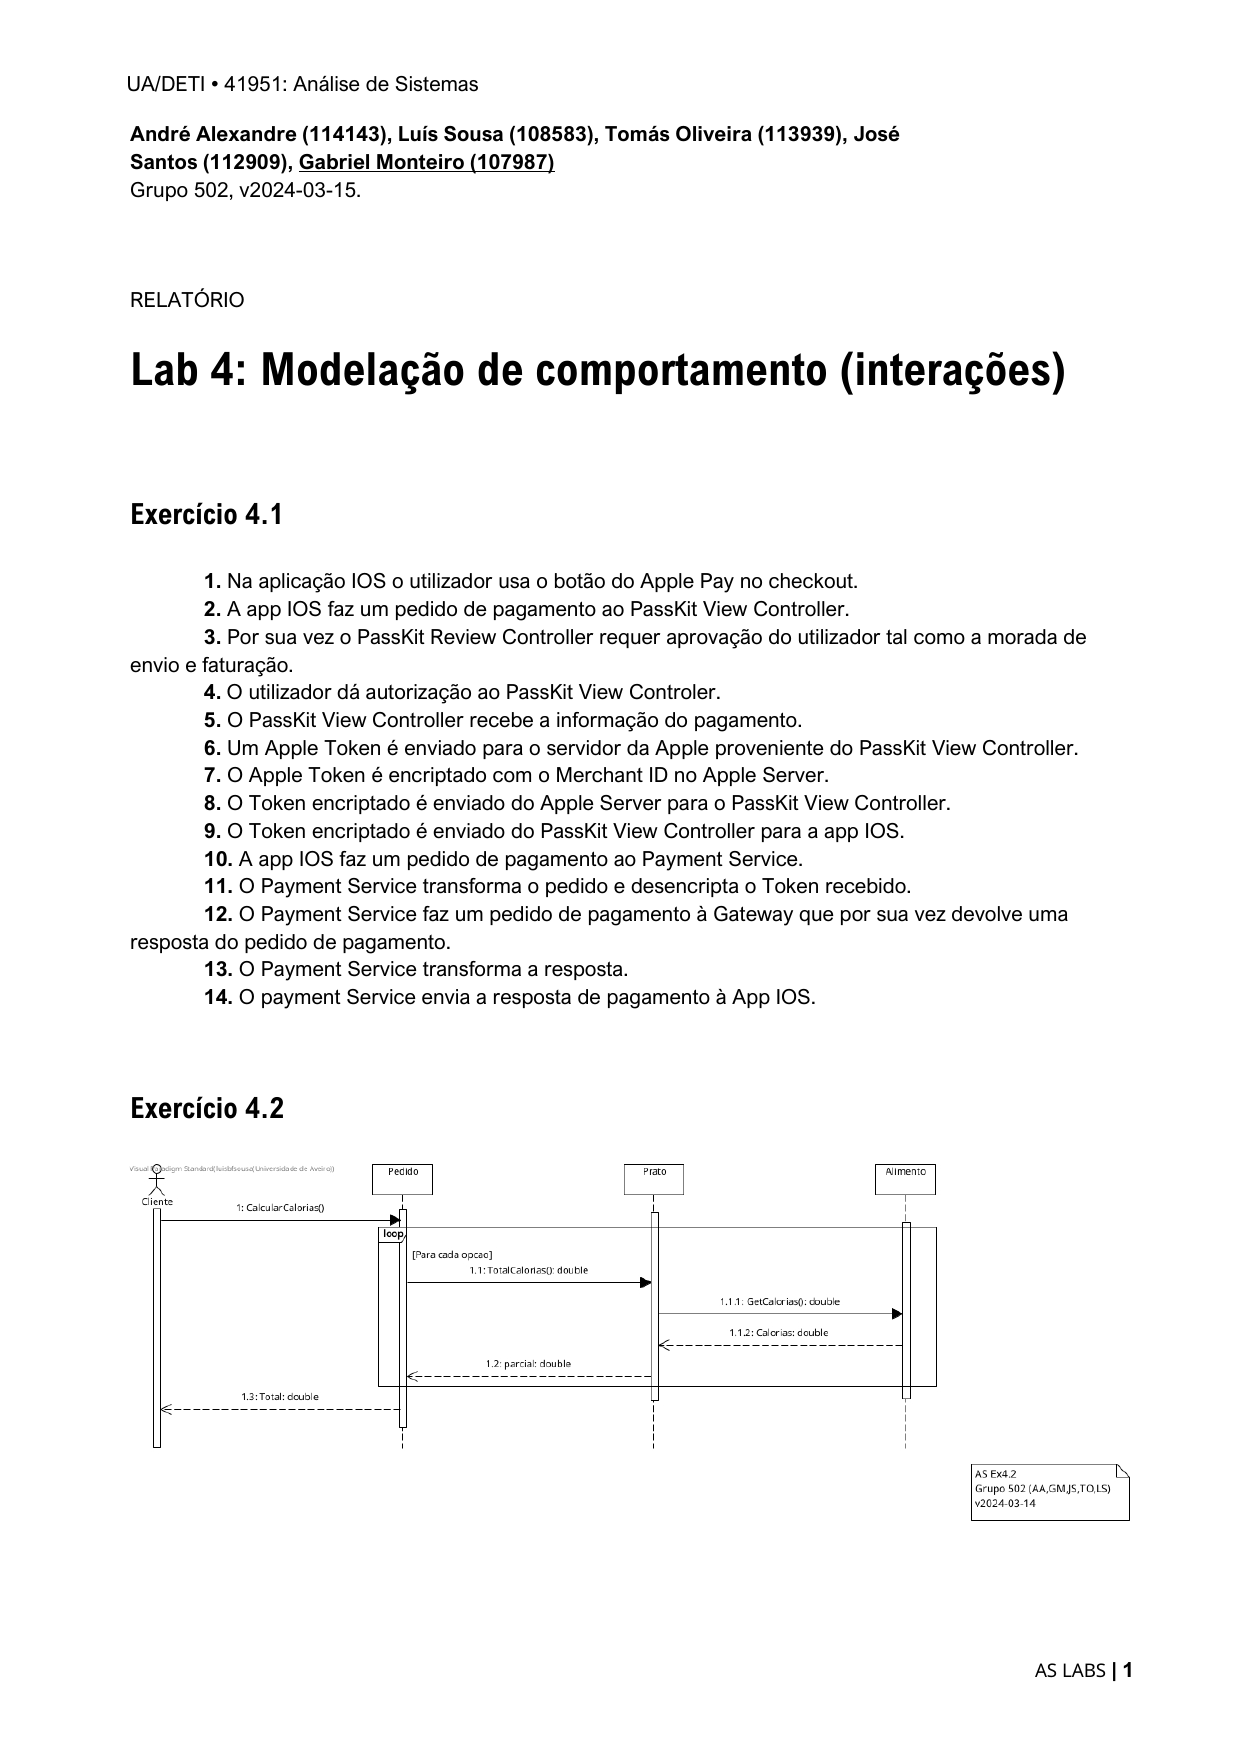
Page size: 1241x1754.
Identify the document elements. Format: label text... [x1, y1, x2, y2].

text 9. O Token encriptado é enviado do PassKit View Controller para a app IOS. [130, 818, 1134, 843]
title Lab 4: Modelação de comportamento (interações) [130, 340, 1075, 396]
text 7. O Apple Token é encriptado com o Merchant ID no Apple Server. [130, 762, 1134, 788]
text Santos (112909), Gabriel Monteiro (107987) [130, 149, 1134, 174]
text 6. Um Apple Token é enviado para o servidor da Apple proveniente do PassKit View Controller. [130, 735, 1134, 760]
text 3. Por sua vez o PassKit Review Controller requer aprovação do utilizador tal como a morada de envio e faturação. [130, 624, 1134, 677]
text 8. O Token encriptado é enviado do Apple Server para o PassKit View Controller. [130, 790, 1134, 815]
subtitle Exercício 4.1 [130, 496, 1134, 531]
subtitle Exercício 4.2 [130, 1089, 1134, 1125]
text 10. A app IOS faz um pedido de pagamento ao Payment Service. [130, 846, 1134, 871]
text 5. O PassKit View Controller recebe a informação do pagamento. [130, 707, 1134, 732]
text 2. A app IOS faz um pedido de pagamento ao PassKit View Controller. [130, 596, 1134, 621]
text 1. Na aplicação IOS o utilizador usa o botão do Apple Pay no checkout. [130, 568, 1134, 594]
text 14. O payment Service envia a resposta de pagamento à App IOS. [130, 984, 1134, 1009]
text RELATÓRIO [130, 287, 1134, 313]
text Grupo 502, v2024-03-15. [130, 177, 1134, 202]
text 4. O utilizador dá autorização ao PassKit View Controler. [130, 679, 1134, 704]
text 12. O Payment Service faz um pedido de pagamento à Gateway que por sua vez devolve uma resposta do pedido de pagamento. [130, 901, 1134, 954]
picture [129, 1162, 1134, 1524]
text 11. O Payment Service transforma o pedido e desencripta o Token recebido. [130, 873, 1134, 898]
text 13. O Payment Service transforma a resposta. [130, 956, 1134, 982]
text André Alexandre (114143), Luís Sousa (108583), Tomás Oliveira (113939), José [130, 121, 1134, 146]
